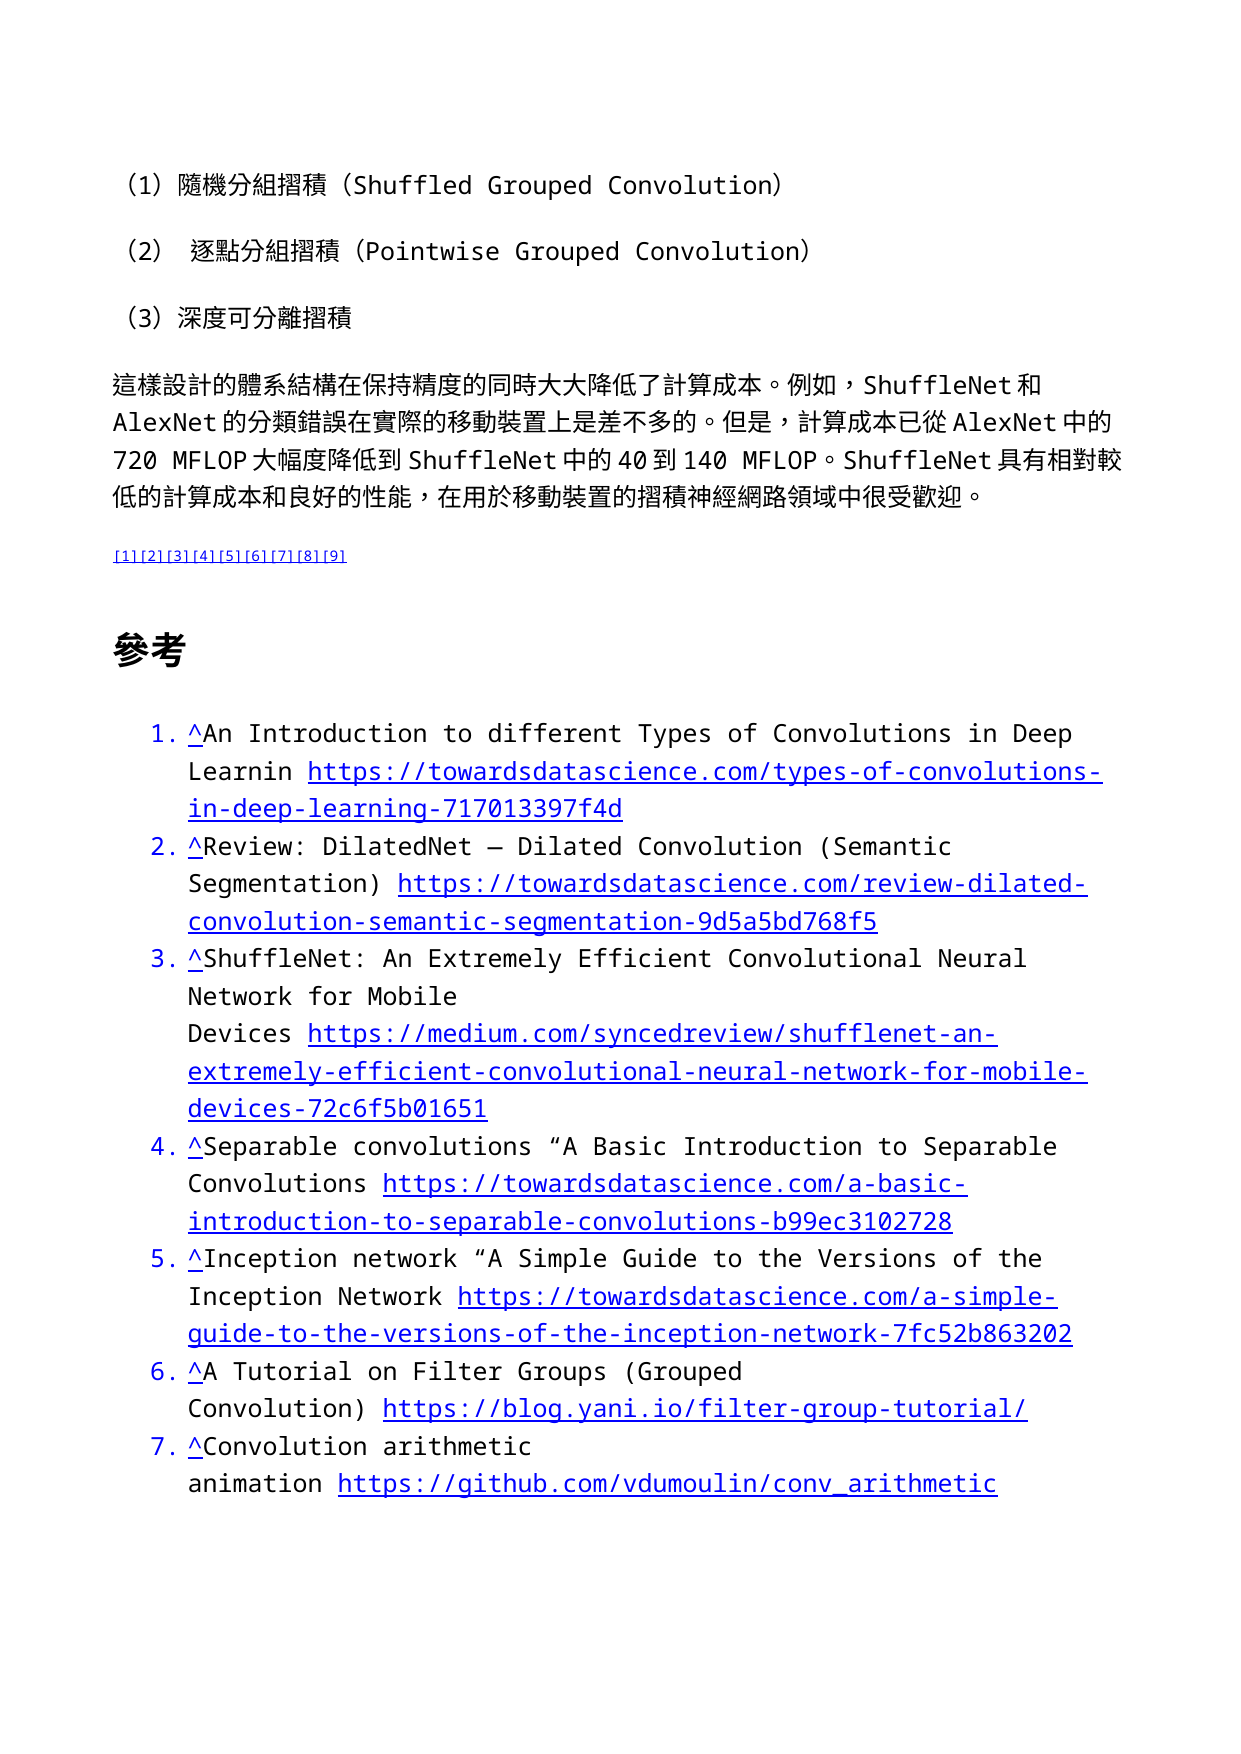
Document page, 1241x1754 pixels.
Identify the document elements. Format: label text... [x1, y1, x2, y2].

list ^Separable convolutions “A Basic Introduction to Separable Convolutions https://towardsdatascience.com/a-basic-introduction-to-separable-convolutions-b99ec3102728 [150, 1127, 1125, 1239]
list ^Review: DilatedNet — Dilated Convolution (Semantic Segmentation) https://towardsdatascience.com/review-dilated-convolution-semantic-segmentation-9d5a5bd768f5 [150, 827, 1125, 939]
text 這樣設計的體系結構在保持精度的同時大大降低了計算成本。例如，ShuffleNet和AlexNet的分類錯誤在實際的移動裝置上是差不多的。但是，計算成本已從AlexNet中的720 MFLOP大幅度降低到ShuffleNet中的40到140 MFLOP。ShuffleNet具有相對較低的計算成本和良好的性能，在用於移動裝置的摺積神經網路領域中很受歡迎。 [112, 364, 1125, 514]
subtitle 參考 [112, 610, 1125, 685]
list ^ShuffleNet: An Extremely Efficient Convolutional Neural Network for Mobile Devices https://medium.com/syncedreview/shufflenet-an-extremely-efficient-convolutional-neural-network-for-mobile-devices-72c6f5b01651 [150, 939, 1125, 1127]
text （1）隨機分組摺積（Shuffled Grouped Convolution） [112, 164, 1125, 202]
list ^Inception network “A Simple Guide to the Versions of the Inception Network https://towardsdatascience.com/a-simple-guide-to-the-versions-of-the-inception-network-7fc52b863202 [150, 1239, 1125, 1352]
list ^An Introduction to different Types of Convolutions in Deep Learnin https://towardsdatascience.com/types-of-convolutions-in-deep-learning-717013397f4d [150, 714, 1125, 827]
text （3）深度可分離摺積 [112, 298, 1125, 335]
list ^Convolution arithmetic animation https://github.com/vdumoulin/conv_arithmetic [150, 1427, 1125, 1502]
text [1][2][3][4][5][6][7][8][9] [112, 544, 1125, 581]
text （2） 逐點分組摺積（Pointwise Grouped Convolution） [112, 231, 1125, 269]
list ^A Tutorial on Filter Groups (Grouped Convolution) https://blog.yani.io/filter-group-tutorial/ [150, 1352, 1125, 1427]
